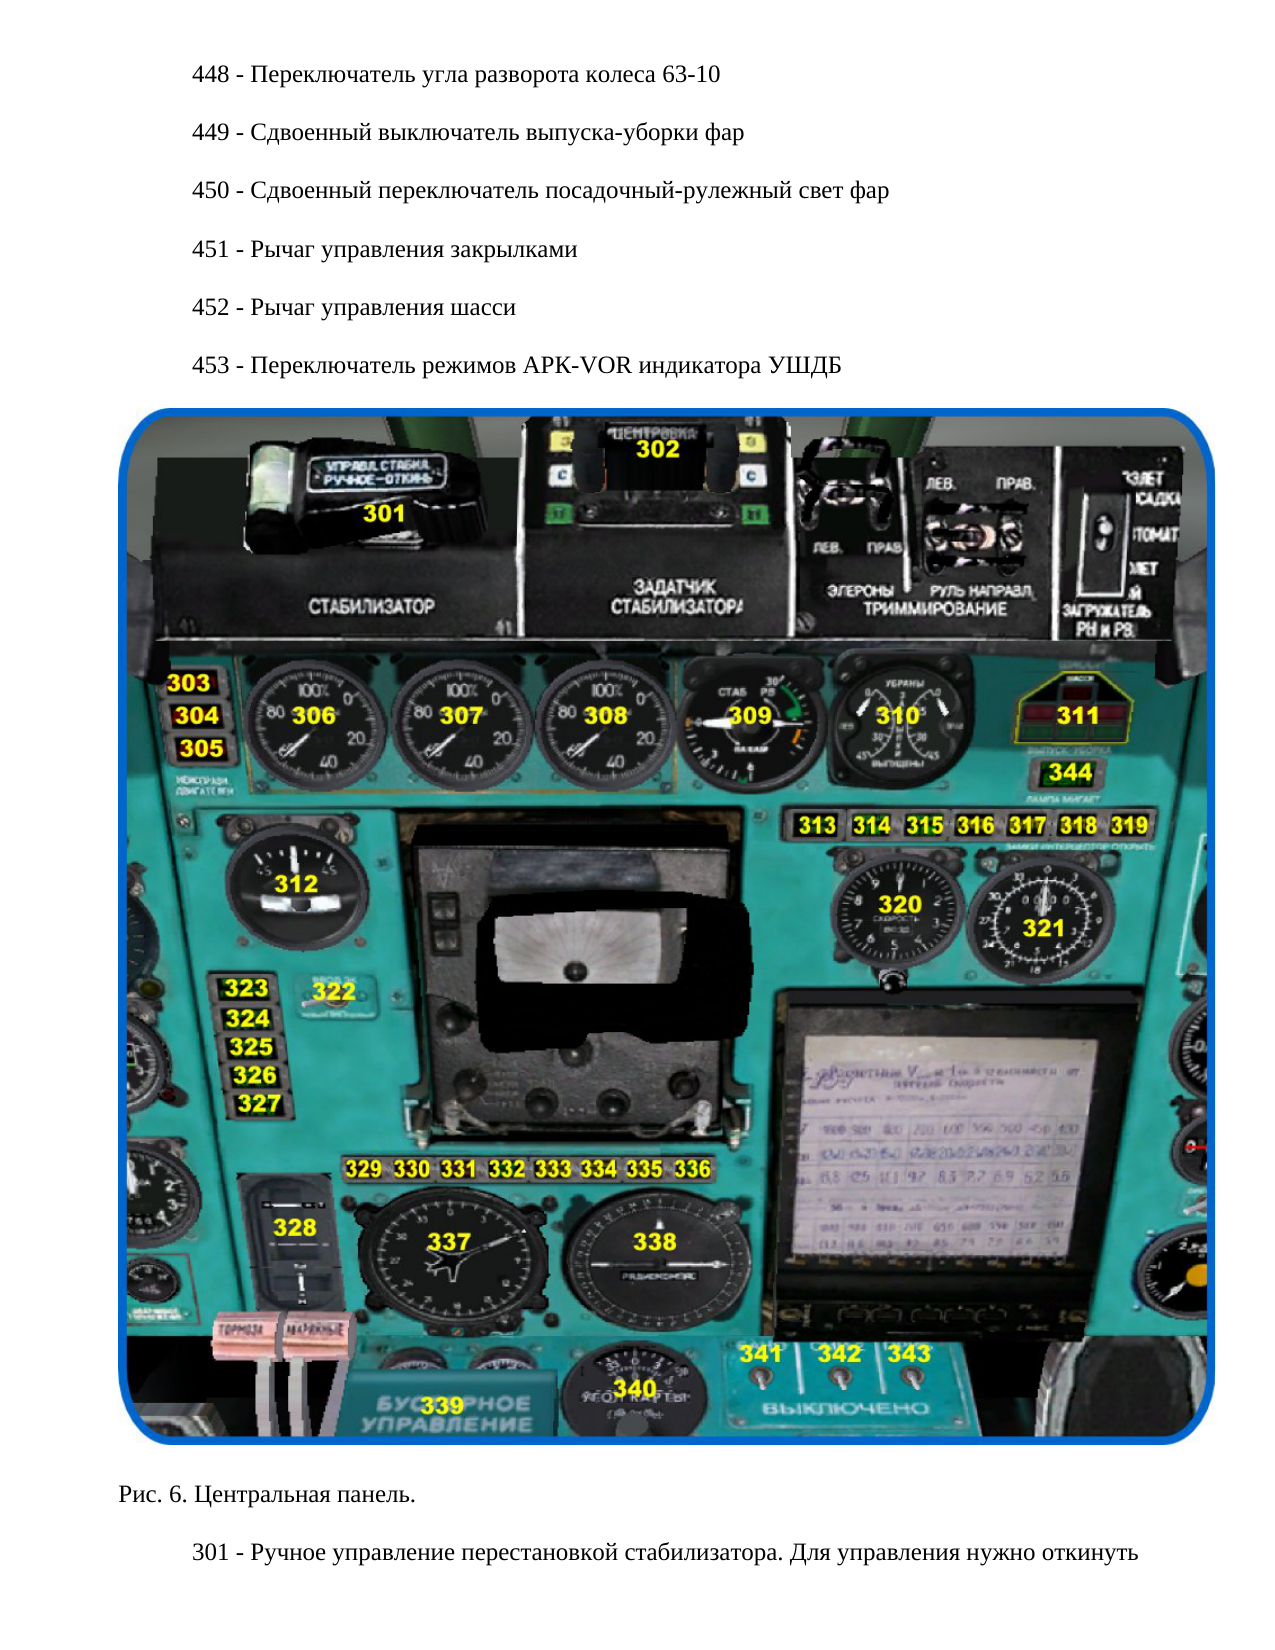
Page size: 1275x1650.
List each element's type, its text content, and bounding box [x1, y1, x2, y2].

list 448 - Переключатель угла разворота колеса 63-10 [162, 59, 1216, 88]
list 453 - Переключатель режимов АРК-VOR индикатора УШДБ [162, 350, 1216, 379]
list 452 - Рычаг управления шасси [162, 292, 1216, 321]
text Рис. 6. Центральная панель. [118, 1479, 1216, 1508]
list 301 - Ручное управление перестановкой стабилизатора. Для управления нужно откинуть [162, 1537, 1216, 1566]
picture [118, 408, 1216, 1445]
list 449 - Сдвоенный выключатель выпуска-уборки фар [162, 117, 1216, 146]
list 451 - Рычаг управления закрылками [162, 234, 1216, 262]
list 450 - Сдвоенный переключатель посадочный-рулежный свет фар [162, 176, 1216, 204]
